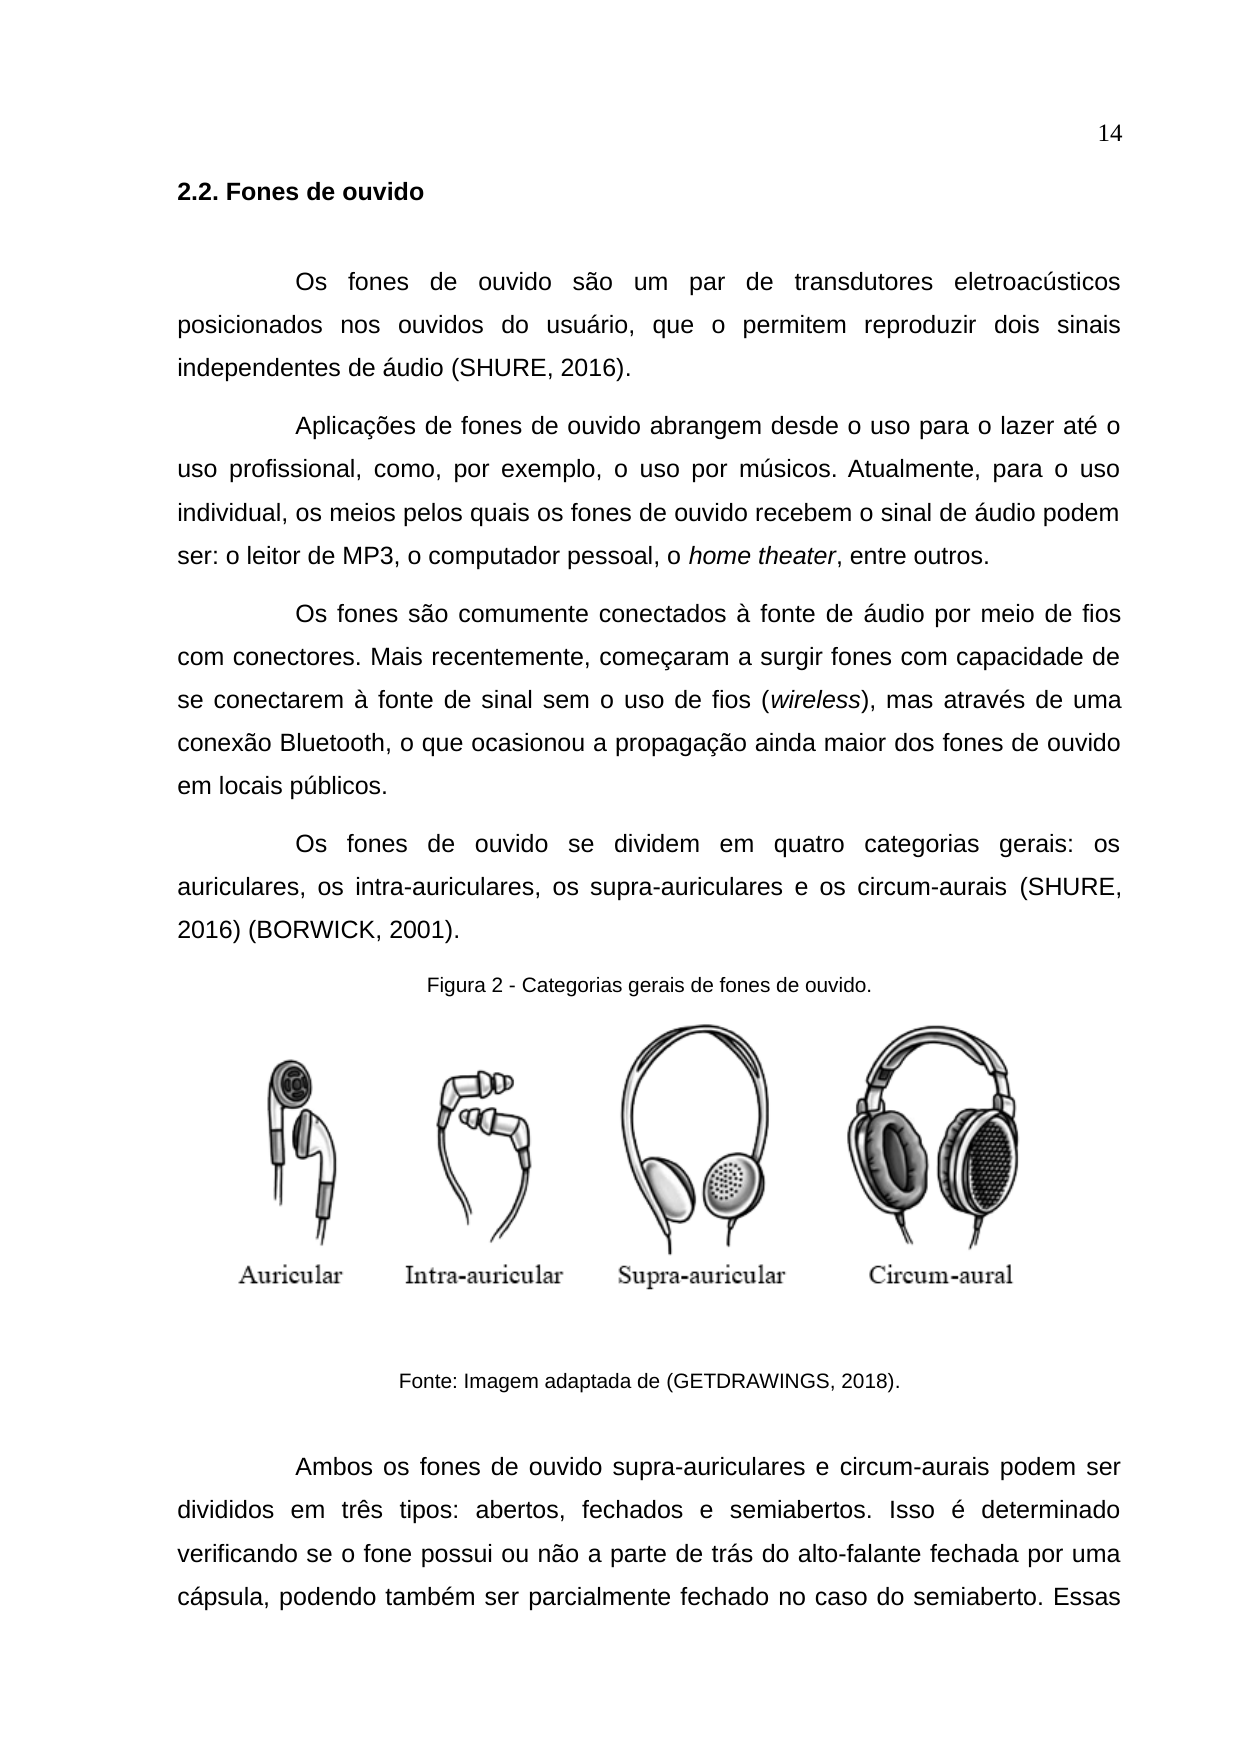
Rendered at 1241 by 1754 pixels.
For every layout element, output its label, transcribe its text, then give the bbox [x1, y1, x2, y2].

text Aplicações de fones de ouvido abrangem desde o uso para o lazer até o uso profissional, como, por exemplo, o uso por músicos. Atualmente, para o uso individual, os meios pelos quais os fones de ouvido recebem o sinal de áudio podem ser: o leitor de MP3, o computador pessoal, o home theater, entre outros. [177, 411, 1122, 569]
text Os fones são comumente conectados à fonte de áudio por meio de fios com conectores. Mais recentemente, começaram a surgir fones com capacidade de se conectarem à fonte de sinal sem o uso de fios (wireless), mas através de uma conexão Bluetooth, o que ocasionou a propagação ainda maior dos fones de ouvido em locais públicos. [177, 599, 1122, 800]
picture [177, 997, 1123, 1317]
text Ambos os fones de ouvido supra-auriculares e circum-aurais podem ser divididos em três tipos: abertos, fechados e semiabertos. Isso é determinado verificando se o fone possui ou não a parte de trás do alto-falante fechada por uma cápsula, podendo também ser parcialmente fechado no caso do semiaberto. Essas [177, 1452, 1122, 1610]
text Os fones de ouvido são um par de transdutores eletroacústicos posicionados nos ouvidos do usuário, que o permitem reproduzir dois sinais independentes de áudio (SHURE, 2016). [177, 267, 1122, 382]
table_cell [177, 1317, 1122, 1357]
table_cell Fonte: Imagem adaptada de (GETDRAWINGS, 2018). [177, 1358, 1122, 1452]
table_header Categorias gerais de fones de ouvido. [177, 973, 1122, 997]
subtitle 2.2. Fones de ouvido [177, 177, 1122, 206]
text Os fones de ouvido se dividem em quatro categorias gerais: os auriculares, os intra-auriculares, os supra-auriculares e os circum-aurais (SHURE, 2016) (BORWICK, 2001). [177, 829, 1122, 944]
